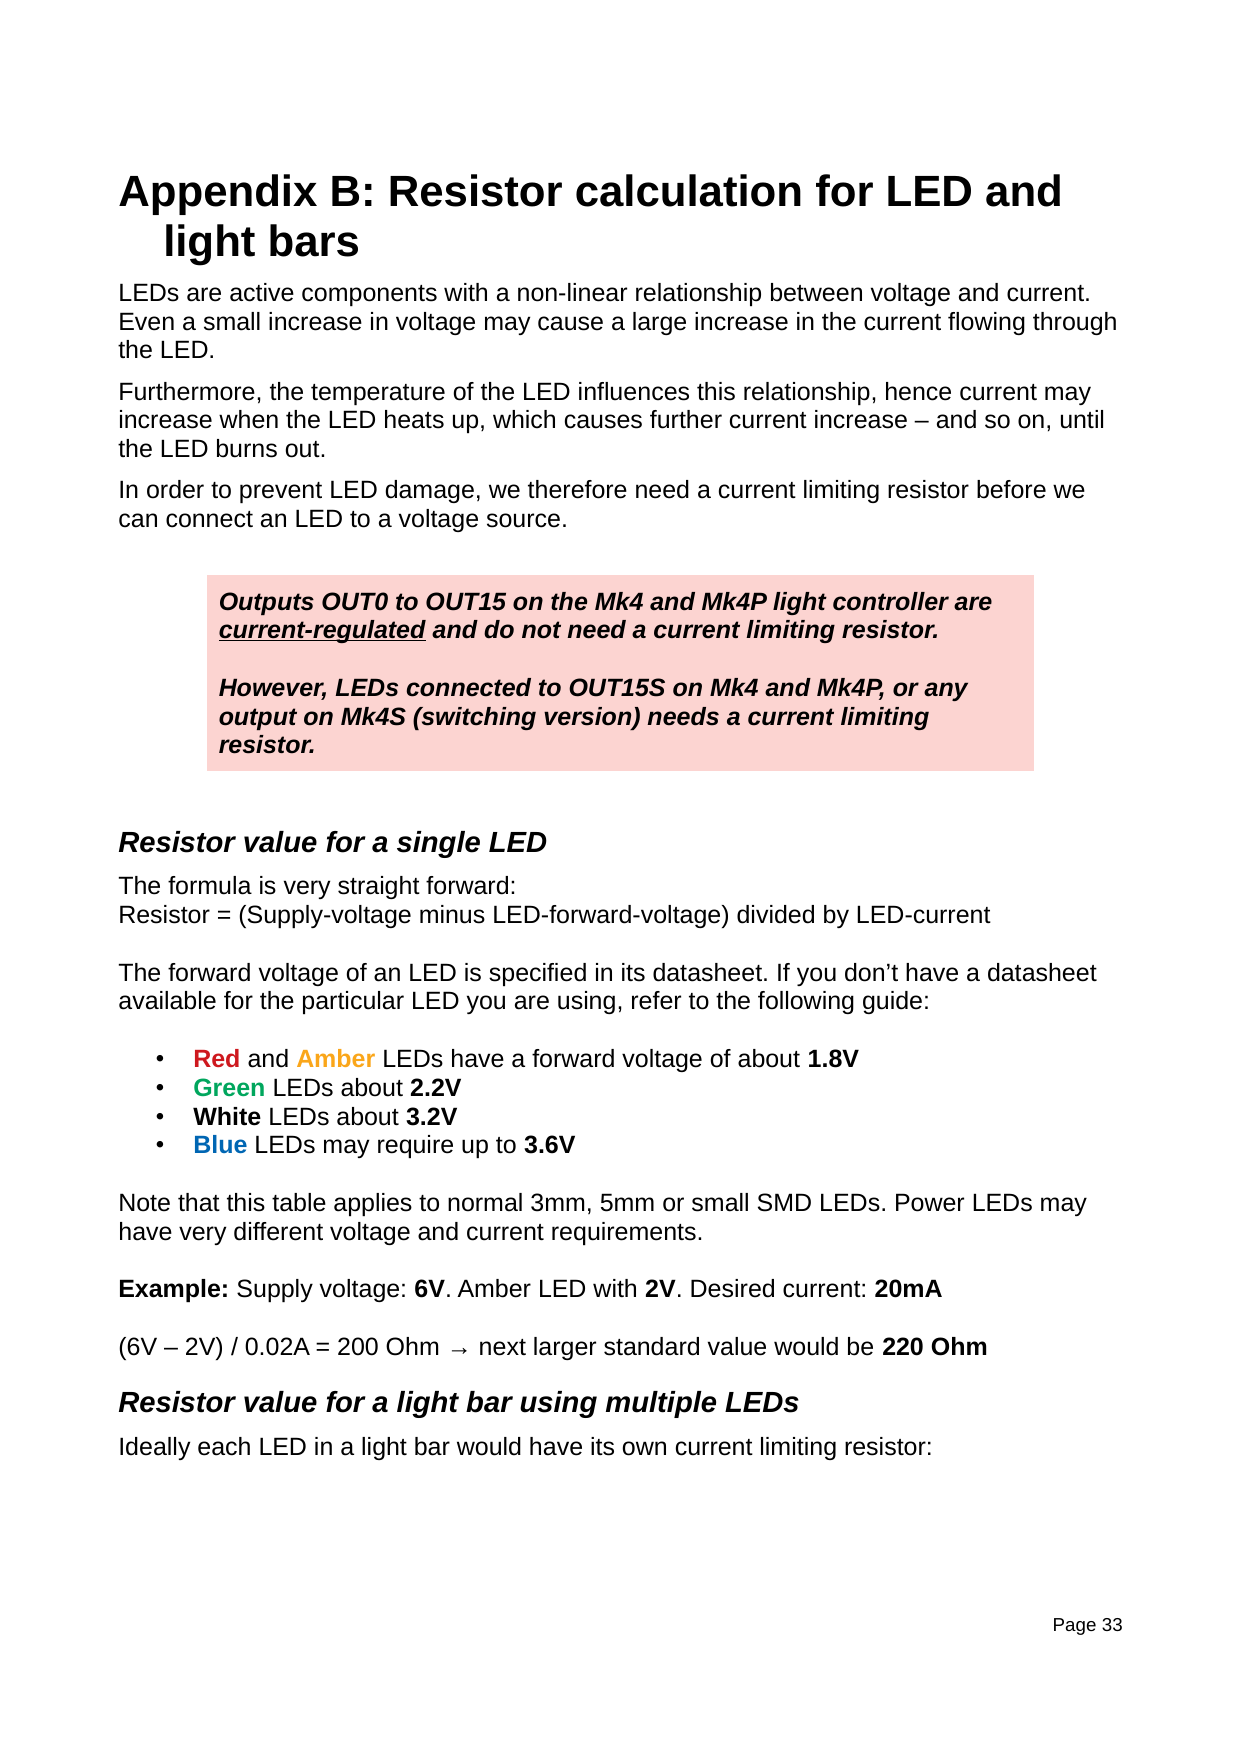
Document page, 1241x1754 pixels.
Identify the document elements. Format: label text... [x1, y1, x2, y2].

list Green LEDs about 2.2V [156, 1073, 1122, 1102]
text However, LEDs connected to OUT15S on Mk4 and Mk4P, or any output on Mk4S (switching version) needs a current limiting resistor. [207, 673, 1034, 771]
text Outputs OUT0 to OUT15 on the Mk4 and Mk4P light controller are current-regulated and do not need a current limiting resistor. [207, 575, 1034, 673]
text Ideally each LED in a light bar would have its own current limiting resistor: [118, 1432, 1122, 1460]
subtitle Resistor value for a light bar using multiple LEDs [118, 1386, 1122, 1419]
subtitle Resistor value for a single LED [118, 825, 1122, 859]
list Red and Amber LEDs have a forward voltage of about 1.8V [156, 1044, 1122, 1073]
text The formula is very straight forward: [118, 871, 1122, 900]
text Furthermore, the temperature of the LED influences this relationship, hence current may increase when the LED heats up, which causes further current increase – and so on, until the LED burns out. [118, 377, 1122, 463]
subtitle Appendix B: Resistor calculation for LED and light bars [118, 165, 1122, 266]
list Blue LEDs may require up to 3.6V [156, 1130, 1122, 1159]
text The forward voltage of an LED is specified in its datasheet. If you don’t have a datasheet available for the particular LED you are using, refer to the following guide: [118, 958, 1122, 1015]
text LEDs are active components with a non-linear relationship between voltage and current. Even a small increase in voltage may cause a large increase in the current flowing through the LED. [118, 278, 1122, 364]
list White LEDs about 3.2V [156, 1102, 1122, 1130]
text Resistor = (Supply-voltage minus LED-forward-voltage) divided by LED-current [118, 900, 1122, 929]
text In order to prevent LED damage, we therefore need a current limiting resistor before we can connect an LED to a voltage source. [118, 475, 1122, 533]
text Example: Supply voltage: 6V. Amber LED with 2V. Desired current: 20mA [118, 1274, 1122, 1303]
text Note that this table applies to normal 3mm, 5mm or small SMD LEDs. Power LEDs may have very different voltage and current requirements. [118, 1188, 1122, 1246]
text (6V – 2V) / 0.02A = 200 Ohm → next larger standard value would be 220 Ohm [118, 1332, 1122, 1361]
